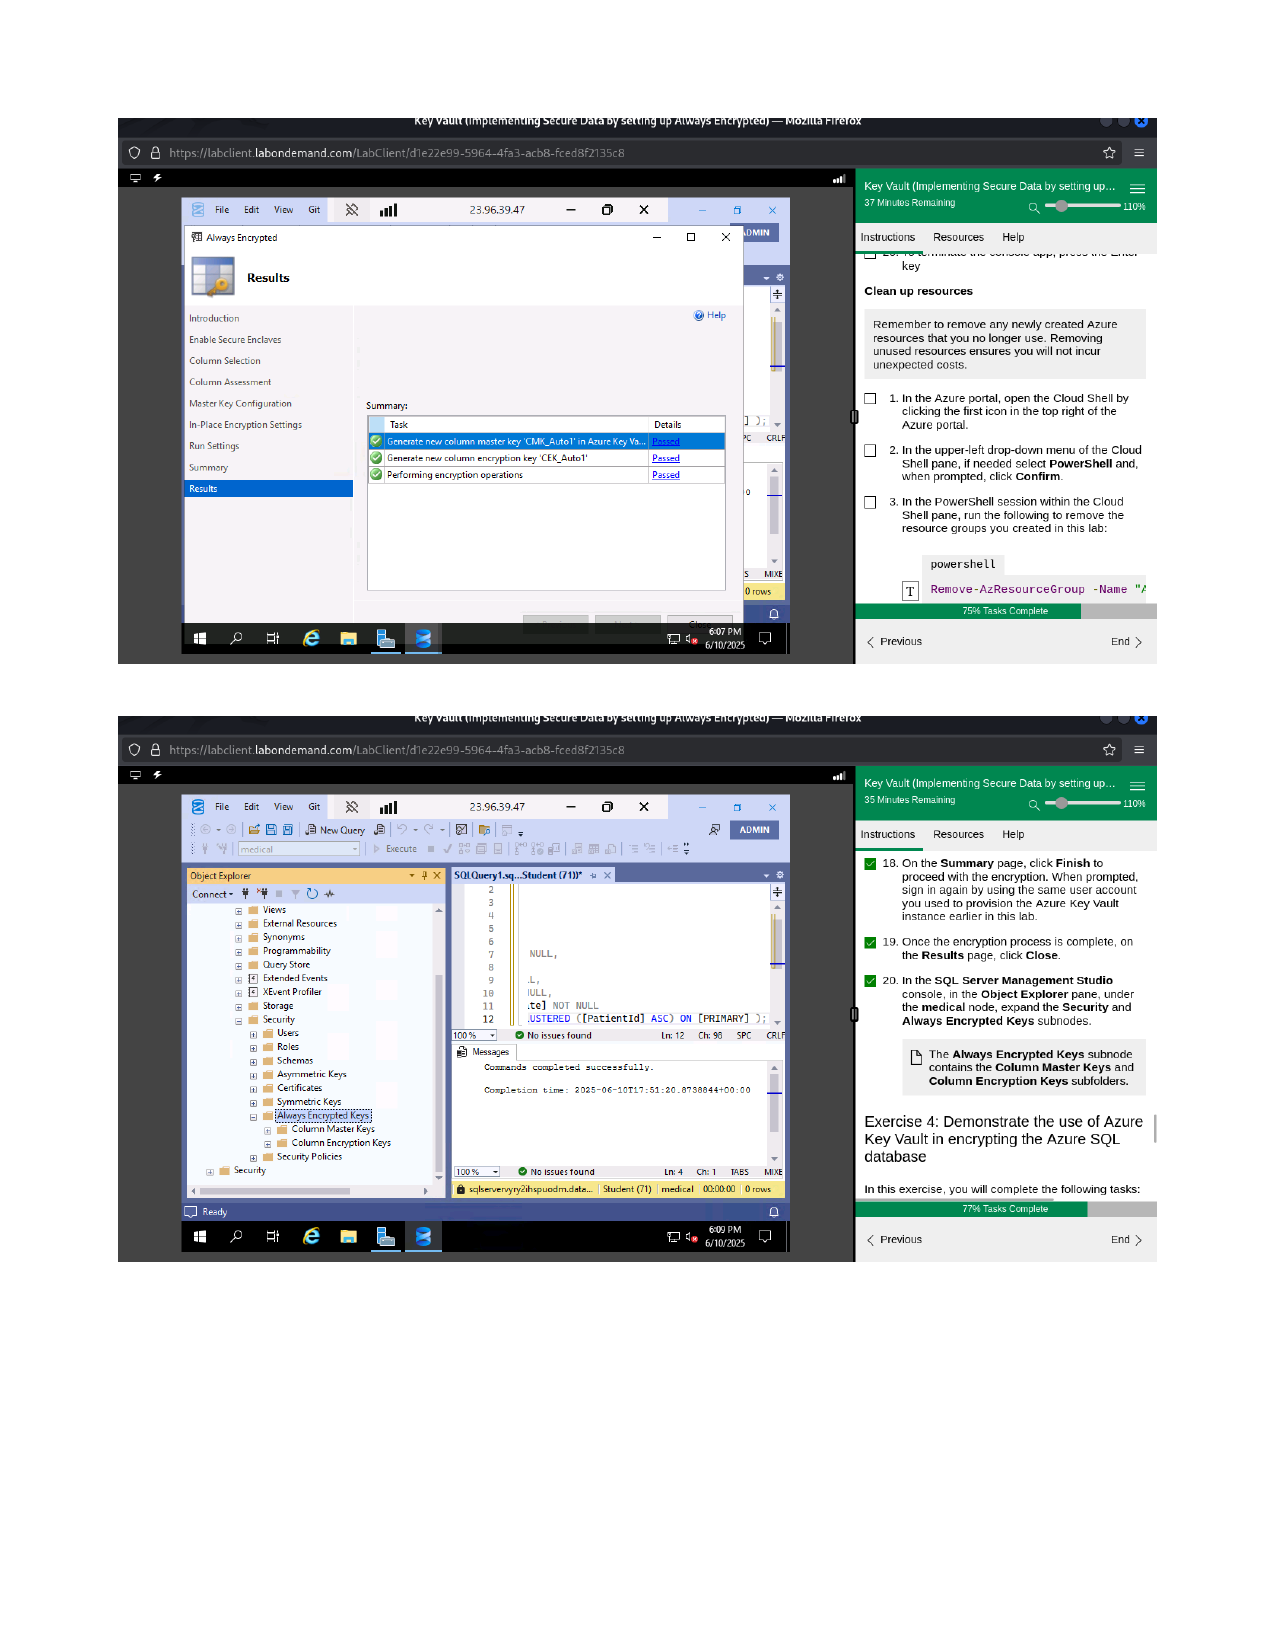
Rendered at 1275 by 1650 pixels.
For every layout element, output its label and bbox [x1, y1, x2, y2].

picture [118, 716, 1157, 1262]
picture [118, 118, 1157, 664]
